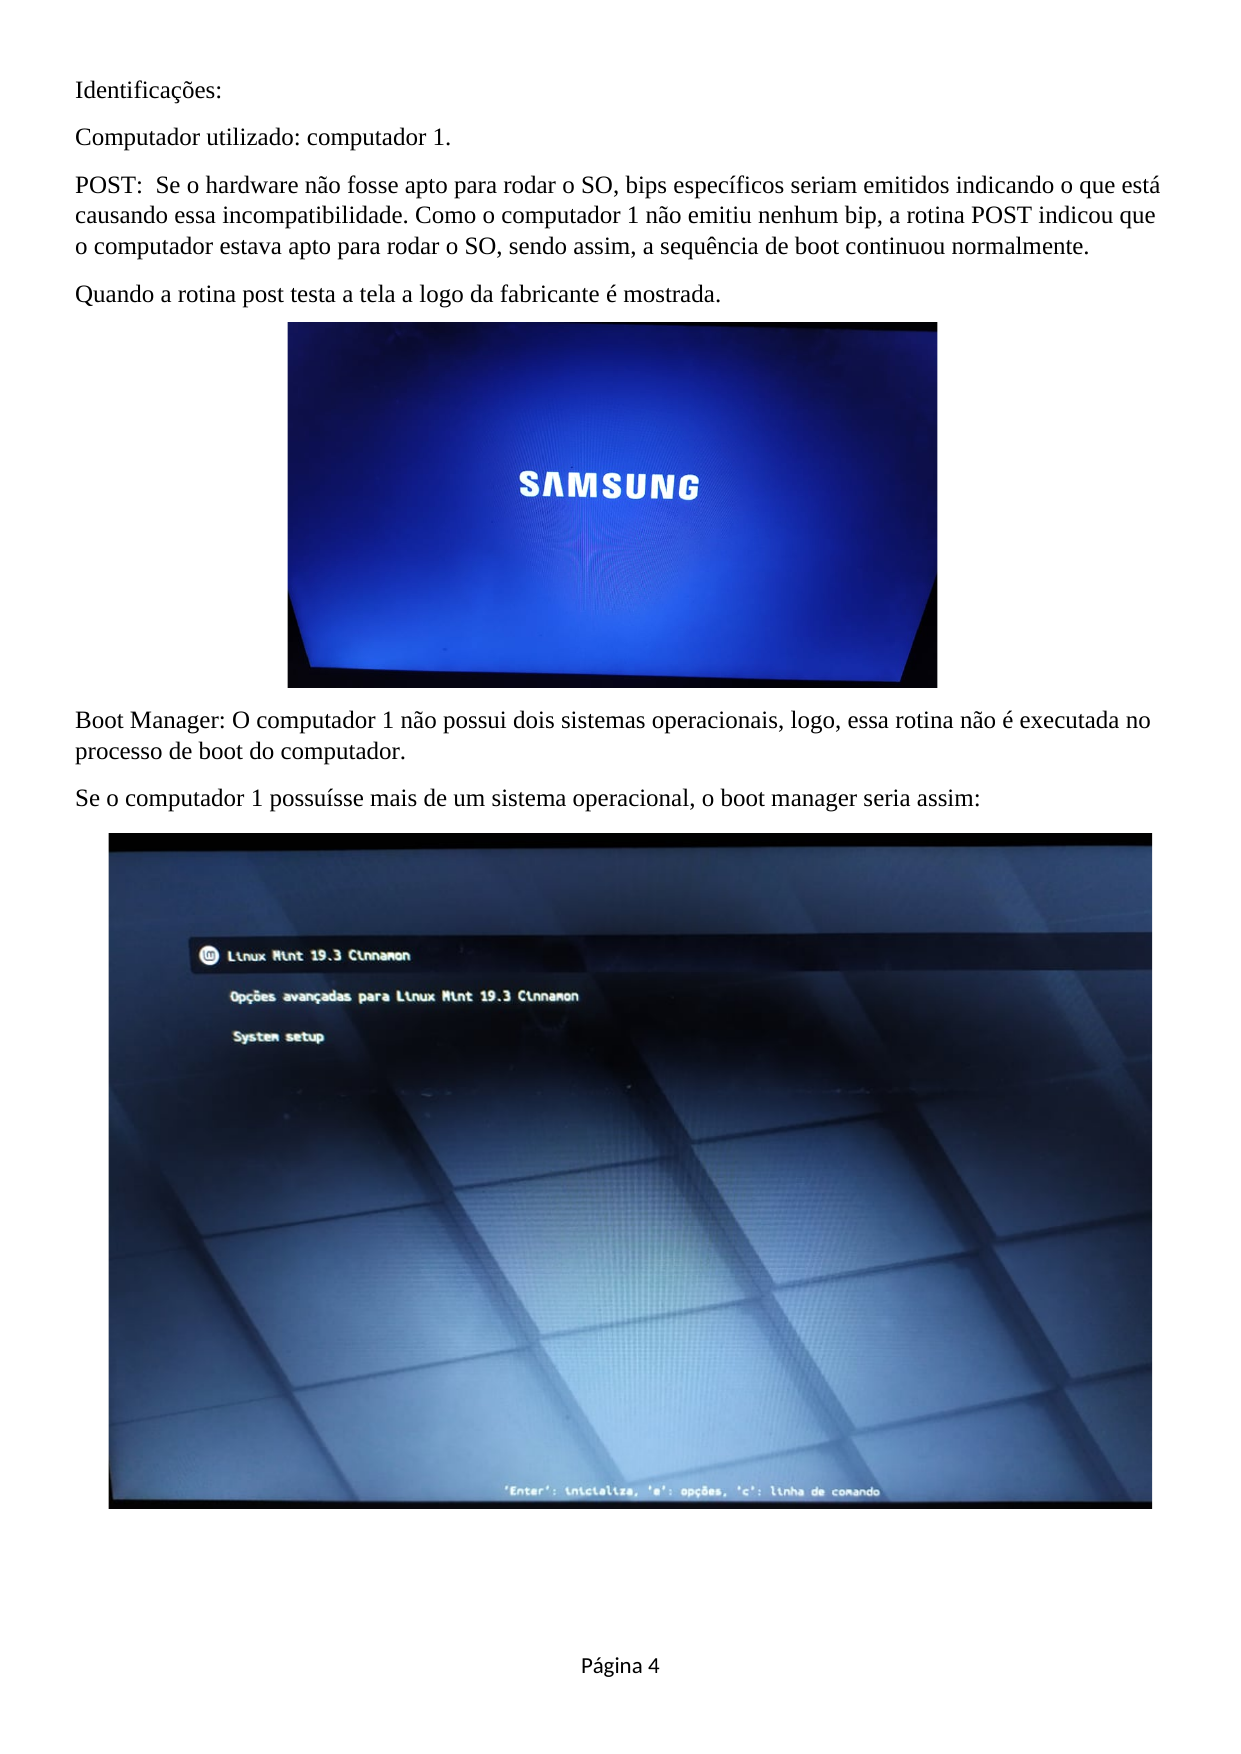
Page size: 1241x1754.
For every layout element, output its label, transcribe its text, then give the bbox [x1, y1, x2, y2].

text POST: Se o hardware não fosse apto para rodar o SO, bips específicos seriam emitidos indicando o que está causando essa incompatibilidade. Como o computador 1 não emitiu nenhum bip, a rotina POST indicou que o computador estava apto para rodar o SO, sendo assim, a sequência de boot continuou normalmente. [75, 170, 1165, 260]
text Quando a rotina post testa a tela a logo da fabricante é mostrada. [75, 279, 1165, 307]
picture [108, 833, 1153, 1509]
text Identificações: [75, 75, 1165, 104]
picture [287, 322, 938, 688]
text Computador utilizado: computador 1. [75, 122, 1165, 151]
text Boot Manager: O computador 1 não possui dois sistemas operacionais, logo, essa rotina não é executada no processo de boot do computador. [75, 705, 1165, 765]
text Se o computador 1 possuísse mais de um sistema operacional, o boot manager seria assim: [75, 783, 1165, 812]
